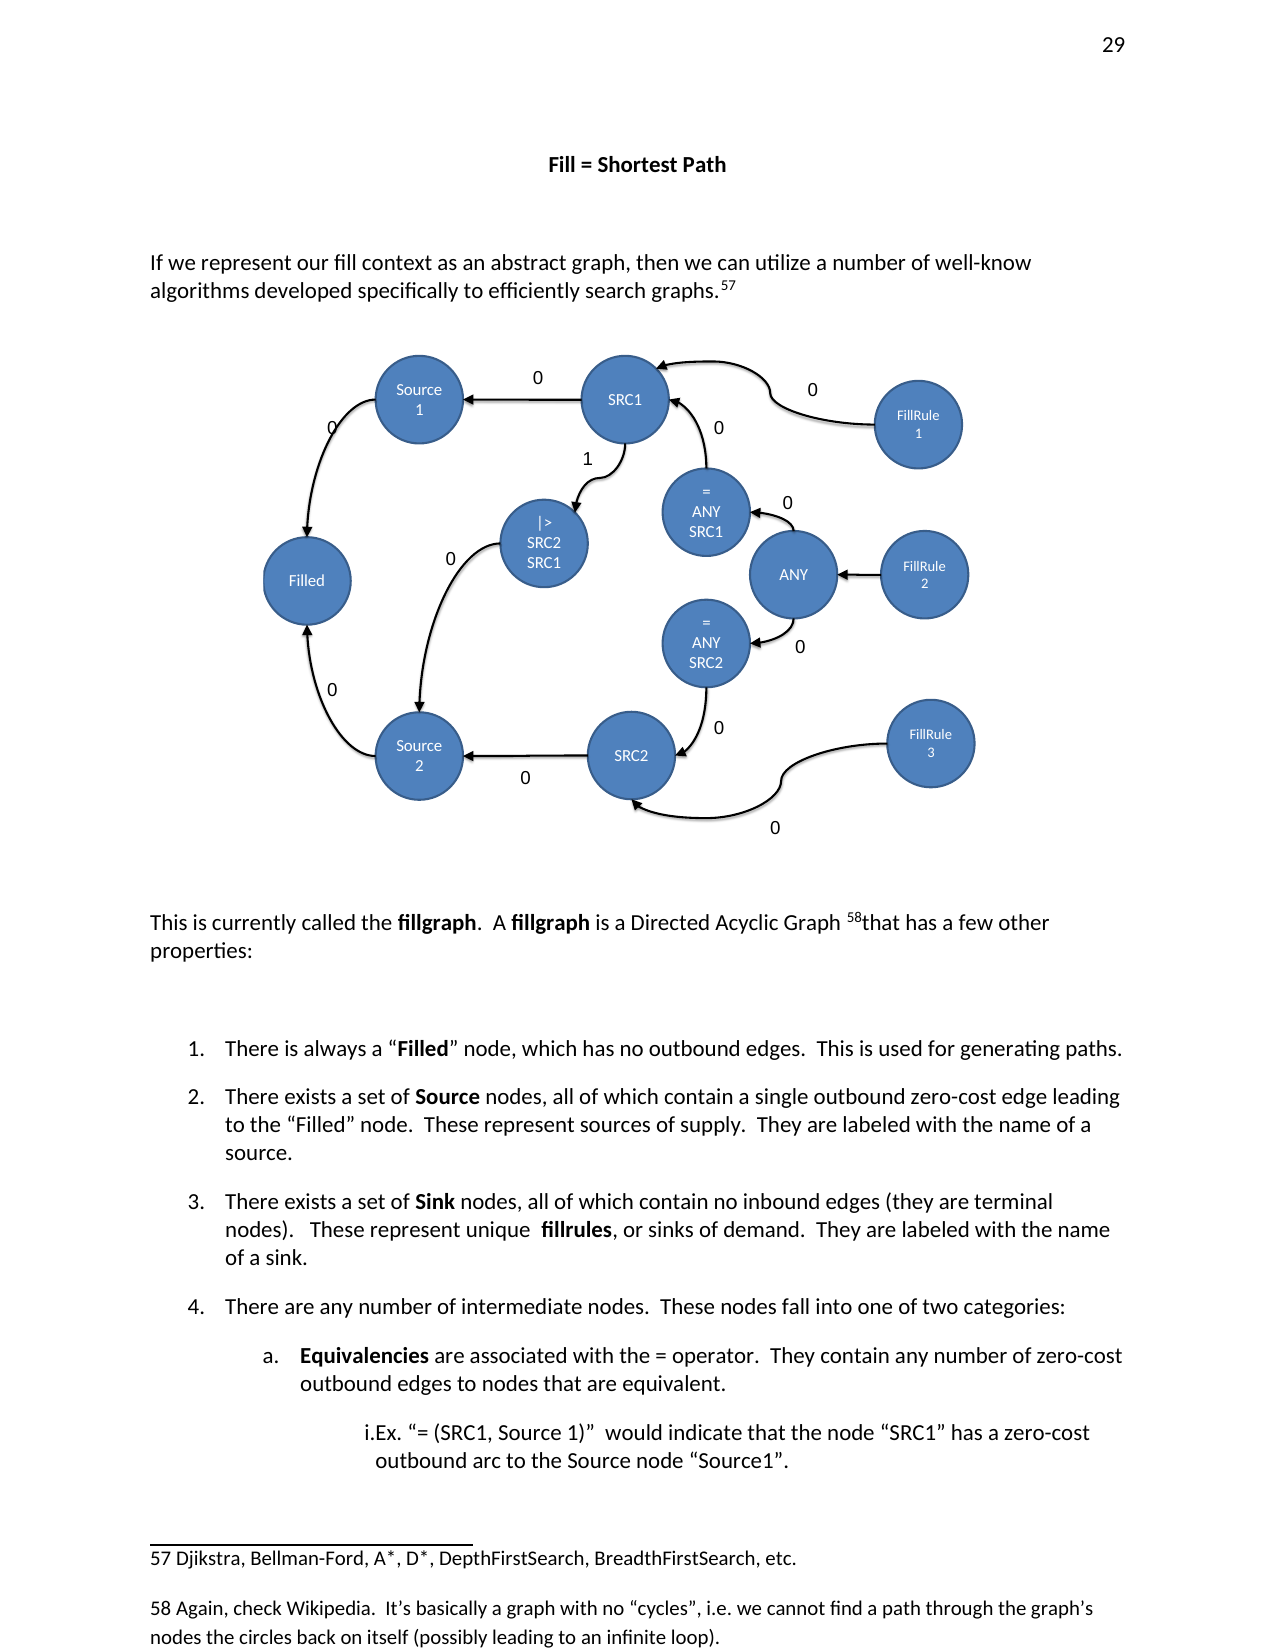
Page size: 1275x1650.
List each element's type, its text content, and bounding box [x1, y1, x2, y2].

list There is always a “Filled” node, which has no outbound edges. This is used for generating paths. [187, 1034, 1125, 1062]
list There are any number of intermediate nodes. These nodes fall into one of two categories: [187, 1292, 1125, 1320]
text Again, check Wikipedia. It’s basically a graph with no “cycles”, i.e. we cannot find a path through the graph’s nodes the circles back on itself (possibly leading to an infinite loop). [150, 1595, 1125, 1650]
text Djikstra, Bellman-Ford, A*, D*, DepthFirstSearch, BreadthFirstSearch, etc. [150, 1545, 1125, 1571]
text This is currently called the fillgraph. A fillgraph is a Directed Acyclic Graph that has a few other properties: [150, 908, 1125, 964]
text Fill = Shortest Path [150, 150, 1125, 178]
list Ex. “= (SRC1, Source 1)” would indicate that the node “SRC1” has a zero-cost outbound arc to the Source node “Source1”. [356, 1418, 1125, 1474]
list There exists a set of Sink nodes, all of which contain no inbound edges (they are terminal nodes). These represent unique fillrules, or sinks of demand. They are labeled with the name of a sink. [187, 1187, 1125, 1271]
list There exists a set of Source nodes, all of which contain a single outbound zero-cost edge leading to the “Filled” node. These represent sources of supply. They are labeled with the name of a source. [187, 1082, 1125, 1167]
list Equivalencies are associated with the = operator. They contain any number of zero-cost outbound edges to nodes that are equivalent. [262, 1341, 1125, 1397]
text If we represent our fill context as an abstract graph, then we can utilize a number of well-know algorithms developed specifically to efficiently search graphs. [150, 248, 1125, 304]
